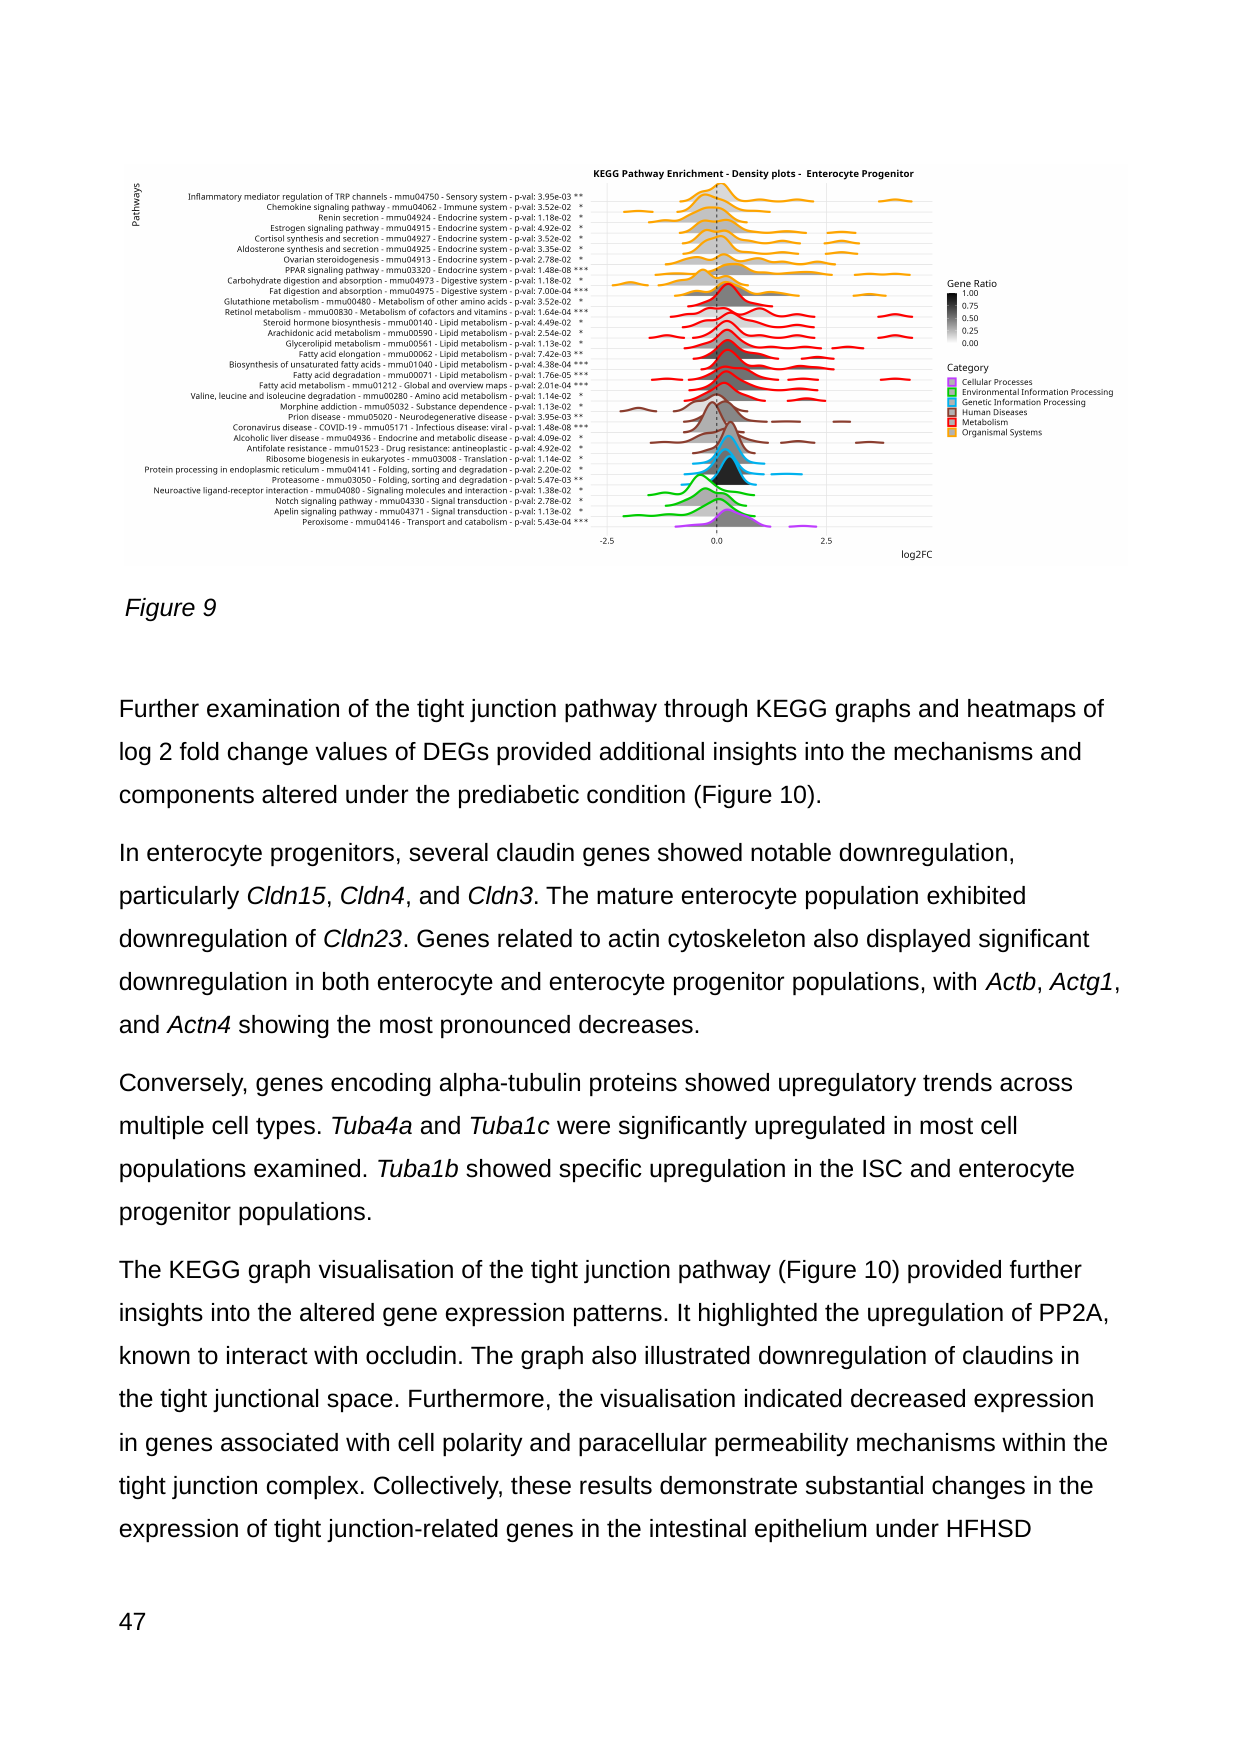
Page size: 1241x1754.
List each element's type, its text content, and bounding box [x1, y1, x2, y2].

text Figure 9 [124, 566, 1128, 622]
text Conversely, genes encoding alpha-tubulin proteins showed upregulatory trends across multiple cell types. Tuba4a and Tuba1c were significantly upregulated in most cell populations examined. Tuba1b showed specific upregulation in the ISC and enterocyte progenitor populations. [118, 1068, 1122, 1226]
picture [124, 164, 1128, 566]
text The KEGG graph visualisation of the tight junction pathway (Figure 10) provided further insights into the altered gene expression patterns. It highlighted the upregulation of PP2A, known to interact with occludin. The graph also illustrated downregulation of claudins in the tight junctional space. Furthermore, the visualisation indicated decreased expression in genes associated with cell polarity and paracellular permeability mechanisms within the tight junction complex. Collectively, these results demonstrate substantial changes in the expression of tight junction-related genes in the intestinal epithelium under HFHSD [118, 1255, 1122, 1542]
text In enterocyte progenitors, several claudin genes showed notable downregulation, particularly Cldn15, Cldn4, and Cldn3. The mature enterocyte population exhibited downregulation of Cldn23. Genes related to actin cytoskeleton also displayed significant downregulation in both enterocyte and enterocyte progenitor populations, with Actb, Actg1, and Actn4 showing the most pronounced decreases. [118, 838, 1122, 1039]
text Further examination of the tight junction pathway through KEGG graphs and heatmaps of log 2 fold change values of DEGs provided additional insights into the mechanisms and components altered under the prediabetic condition (Figure 10). [118, 694, 1122, 809]
